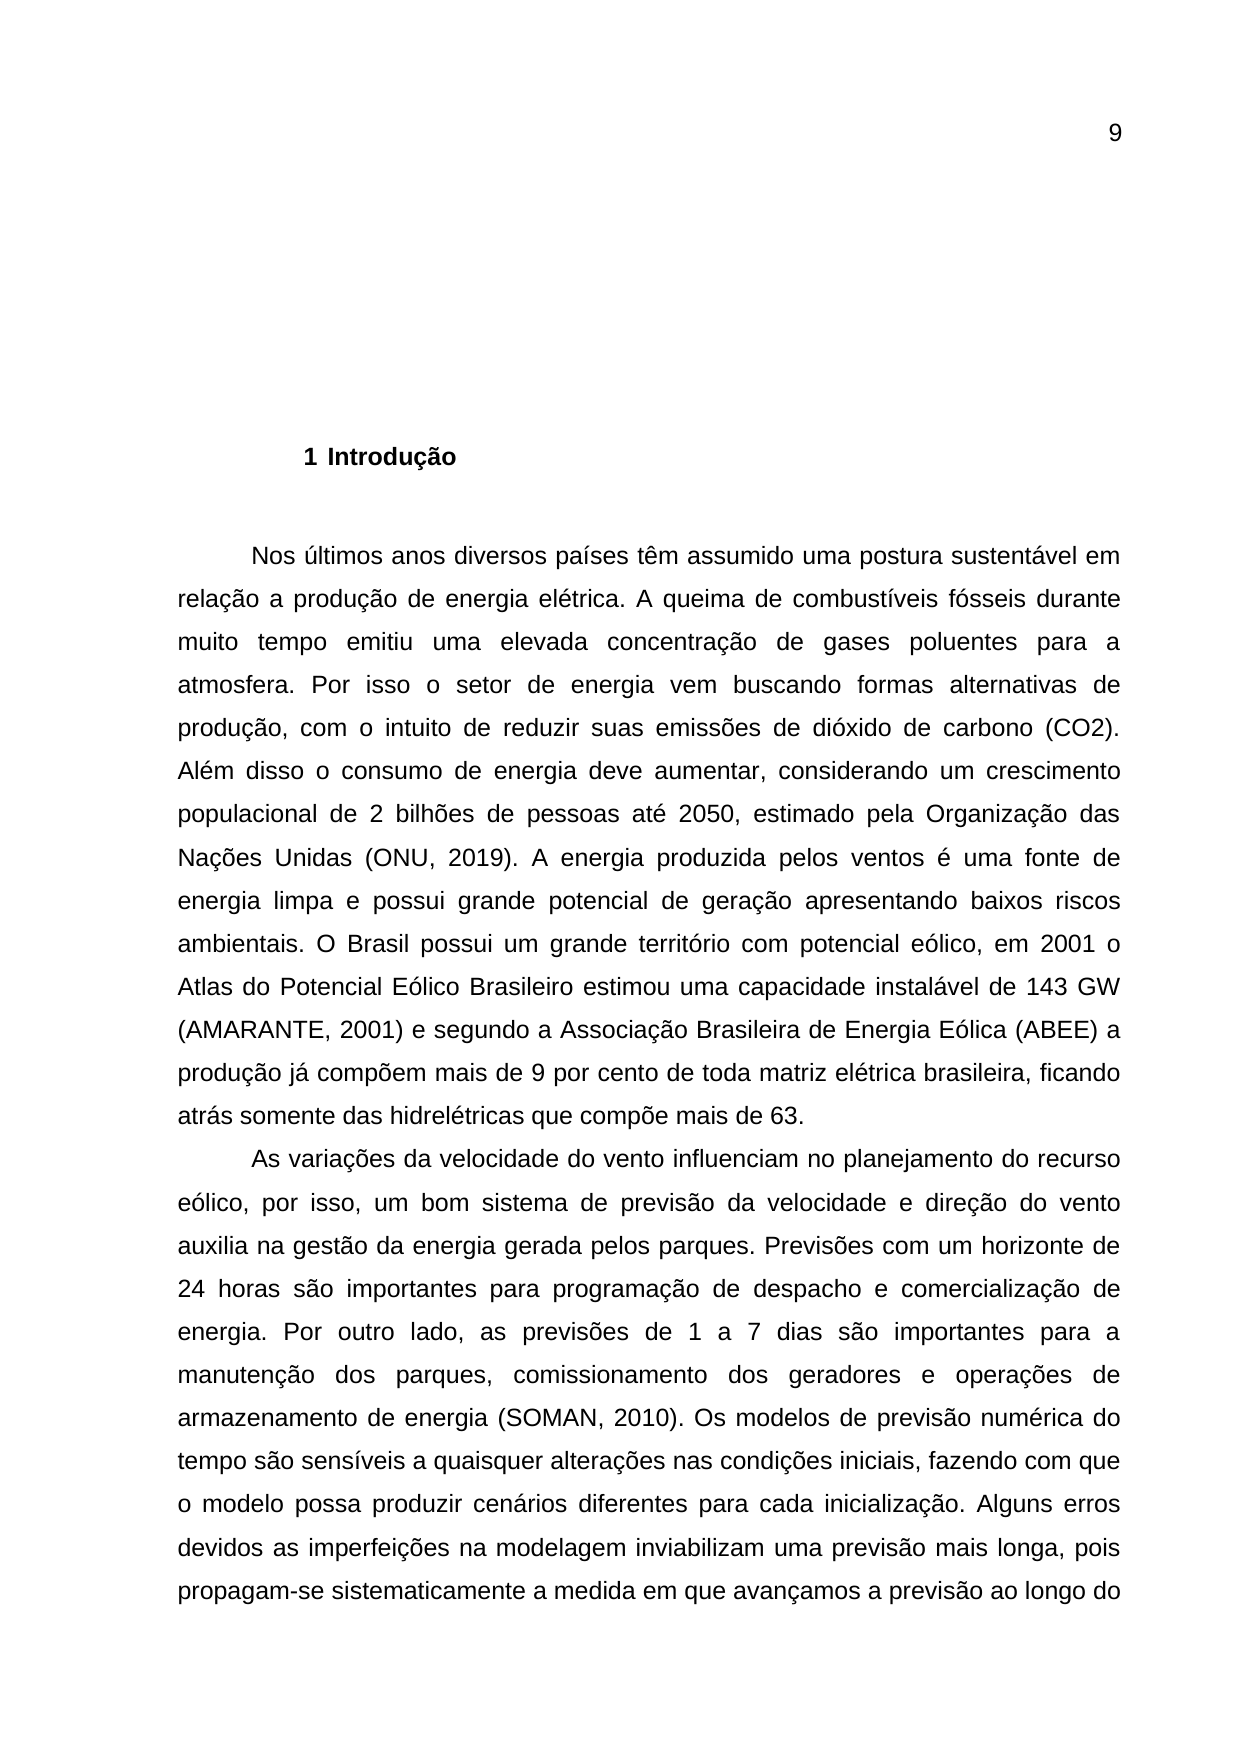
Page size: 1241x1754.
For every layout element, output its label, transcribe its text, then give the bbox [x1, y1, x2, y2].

text Nos últimos anos diversos países têm assumido uma postura sustentável em relação a produção de energia elétrica. A queima de combustíveis fósseis durante muito tempo emitiu uma elevada concentração de gases poluentes para a atmosfera. Por isso o setor de energia vem buscando formas alternativas de produção, com o intuito de reduzir suas emissões de dióxido de carbono (CO2). Além disso o consumo de energia deve aumentar, considerando um crescimento populacional de 2 bilhões de pessoas até 2050, estimado pela Organização das Nações Unidas (ONU, 2019). A energia produzida pelos ventos é uma fonte de energia limpa e possui grande potencial de geração apresentando baixos riscos ambientais. O Brasil possui um grande território com potencial eólico, em 2001 o Atlas do Potencial Eólico Brasileiro estimou uma capacidade instalável de 143 GW (AMARANTE, 2001) e segundo a Associação Brasileira de Energia Eólica (ABEE) a produção já compõem mais de 9 por cento de toda matriz elétrica brasileira, ficando atrás somente das hidrelétricas que compõe mais de 63. [177, 541, 1122, 1130]
text As variações da velocidade do vento influenciam no planejamento do recurso eólico, por isso, um bom sistema de previsão da velocidade e direção do vento auxilia na gestão da energia gerada pelos parques. Previsões com um horizonte de 24 horas são importantes para programação de despacho e comercialização de energia. Por outro lado, as previsões de 1 a 7 dias são importantes para a manutenção dos parques, comissionamento dos geradores e operações de armazenamento de energia (SOMAN, 2010). Os modelos de previsão numérica do tempo são sensíveis a quaisquer alterações nas condições iniciais, fazendo com que o modelo possa produzir cenários diferentes para cada inicialização. Alguns erros devidos as imperfeições na modelagem inviabilizam uma previsão mais longa, pois propagam-se sistematicamente a medida em que avançamos a previsão ao longo do [177, 1144, 1122, 1604]
subtitle Introdução [215, 442, 1122, 471]
